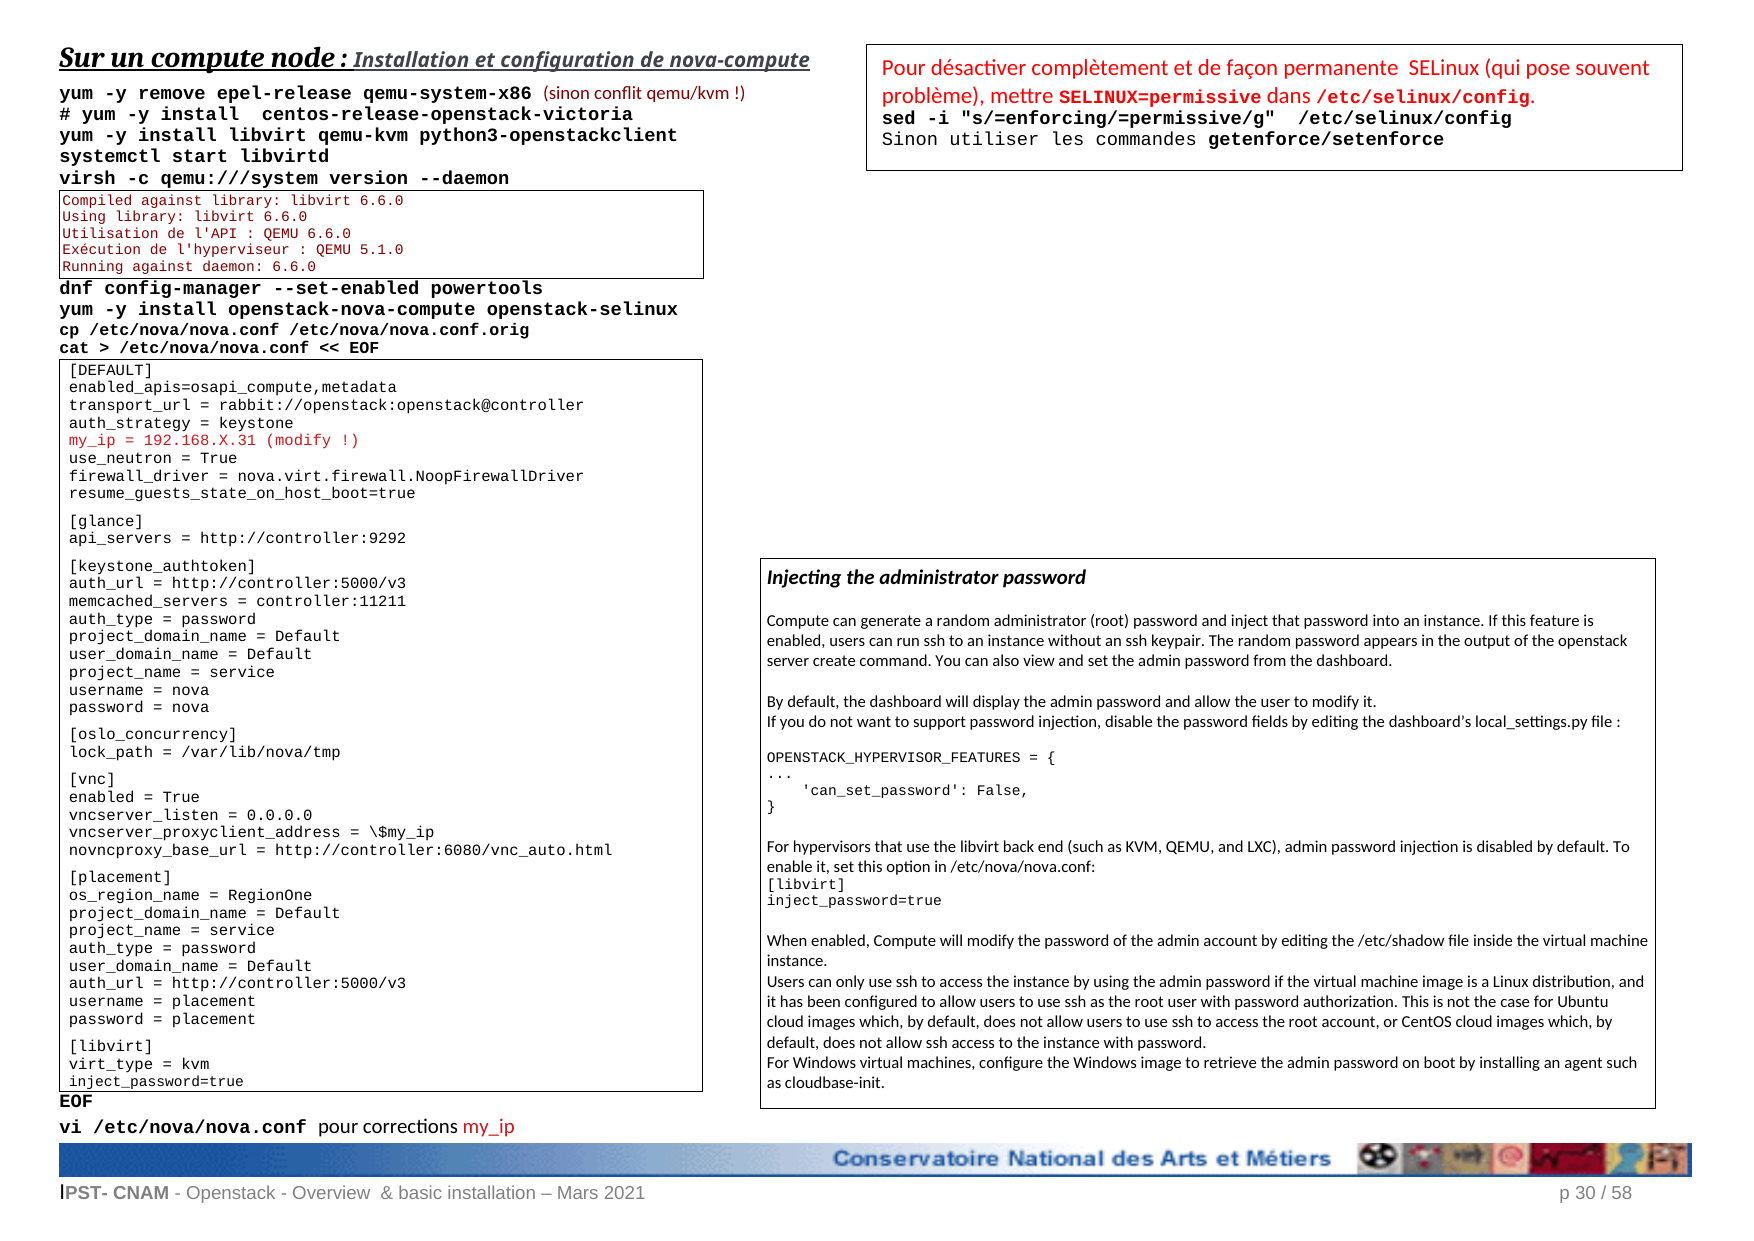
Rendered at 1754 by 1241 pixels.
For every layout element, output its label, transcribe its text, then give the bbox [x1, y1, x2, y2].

text transport_url = rabbit://openstack:openstack@controller [60, 394, 702, 412]
text Utilisation de l'API : QEMU 6.6.0 [60, 223, 703, 239]
text vi /etc/nova/nova.conf pour corrections my_ip [59, 1113, 1695, 1139]
text [placement] [60, 867, 702, 884]
text auth_url = http://controller:5000/v3 [60, 973, 702, 991]
text api_servers = http://controller:9292 [60, 528, 702, 548]
text use_neutron = True [60, 447, 702, 465]
text project_name = service [60, 920, 702, 937]
text [vnc] [60, 768, 702, 786]
text project_domain_name = Default [60, 626, 702, 643]
text sed -i "s/=enforcing/=permissive/g" /etc/selinux/config [882, 109, 1667, 130]
text lock_path = /var/lib/nova/tmp [60, 741, 702, 762]
text auth_url = http://controller:5000/v3 [60, 572, 702, 590]
text yum -y remove epel-release qemu-system-x86 (sinon conflit qemu/kvm !) [59, 81, 866, 105]
text auth_type = password [60, 608, 702, 626]
text firewall_driver = nova.virt.firewall.NoopFirewallDriver [60, 465, 702, 483]
text enabled_apis=osapi_compute,metadata [60, 376, 702, 394]
text systemctl start libvirtd [59, 147, 866, 168]
text [glance] [60, 510, 702, 528]
text auth_strategy = keystone [60, 412, 702, 429]
subtitle Sur un compute node : Installation et configuration de nova-compute [867, 45, 1682, 170]
text inject_password=true [60, 1071, 702, 1091]
text Compiled against library: libvirt 6.6.0 [60, 191, 703, 206]
text [keystone_authtoken] [60, 555, 702, 572]
subtitle Sur un compute node : Installation et configuration de nova-compute [59, 41, 1695, 75]
text EOF [59, 1092, 1695, 1113]
text # yum -y install centos-release-openstack-victoria [59, 105, 866, 126]
text cp /etc/nova/nova.conf /etc/nova/nova.conf.orig [59, 321, 1695, 340]
text my_ip = 192.168.X.31 (modify !) [60, 429, 702, 447]
text user_domain_name = Default [60, 643, 702, 661]
text resume_guests_state_on_host_boot=true [60, 483, 702, 503]
text cat > /etc/nova/nova.conf << EOF [59, 340, 1695, 359]
text [DEFAULT] [60, 360, 702, 376]
text Using library: libvirt 6.6.0 [60, 206, 703, 223]
text virt_type = kvm [60, 1053, 702, 1071]
text yum -y install openstack-nova-compute openstack-selinux [59, 300, 1695, 321]
text yum -y install libvirt qemu-kvm python3-openstackclient [59, 126, 866, 147]
text user_domain_name = Default [60, 955, 702, 973]
text username = nova [60, 679, 702, 696]
text [oslo_concurrency] [60, 724, 702, 741]
text os_region_name = RegionOne [60, 884, 702, 902]
text enabled = True [60, 786, 702, 804]
text vncserver_proxyclient_address = \$my_ip [60, 822, 702, 839]
text dnf config-manager --set-enabled powertools [59, 278, 1695, 300]
text auth_type = password [60, 937, 702, 955]
text password = placement [60, 1008, 702, 1029]
text username = placement [60, 991, 702, 1008]
text project_domain_name = Default [60, 902, 702, 920]
text memcached_servers = controller:11211 [60, 590, 702, 608]
text Sinon utiliser les commandes getenforce/setenforce [882, 130, 1667, 151]
text Pour désactiver complètement et de façon permanente SELinux (qui pose souvent problème), mettre SELINUX=permissive dans /etc/selinux/config. [882, 53, 1667, 109]
text virsh -c qemu:///system version --daemon [59, 168, 1695, 190]
text project_name = service [60, 661, 702, 679]
text password = nova [60, 696, 702, 717]
text novncproxy_base_url = http://controller:6080/vnc_auto.html [60, 839, 702, 860]
text Exécution de l'hyperviseur : QEMU 5.1.0 [60, 239, 703, 256]
text vncserver_listen = 0.0.0.0 [60, 804, 702, 822]
text [libvirt] [60, 1035, 702, 1053]
text Running against daemon: 6.6.0 [60, 256, 703, 278]
